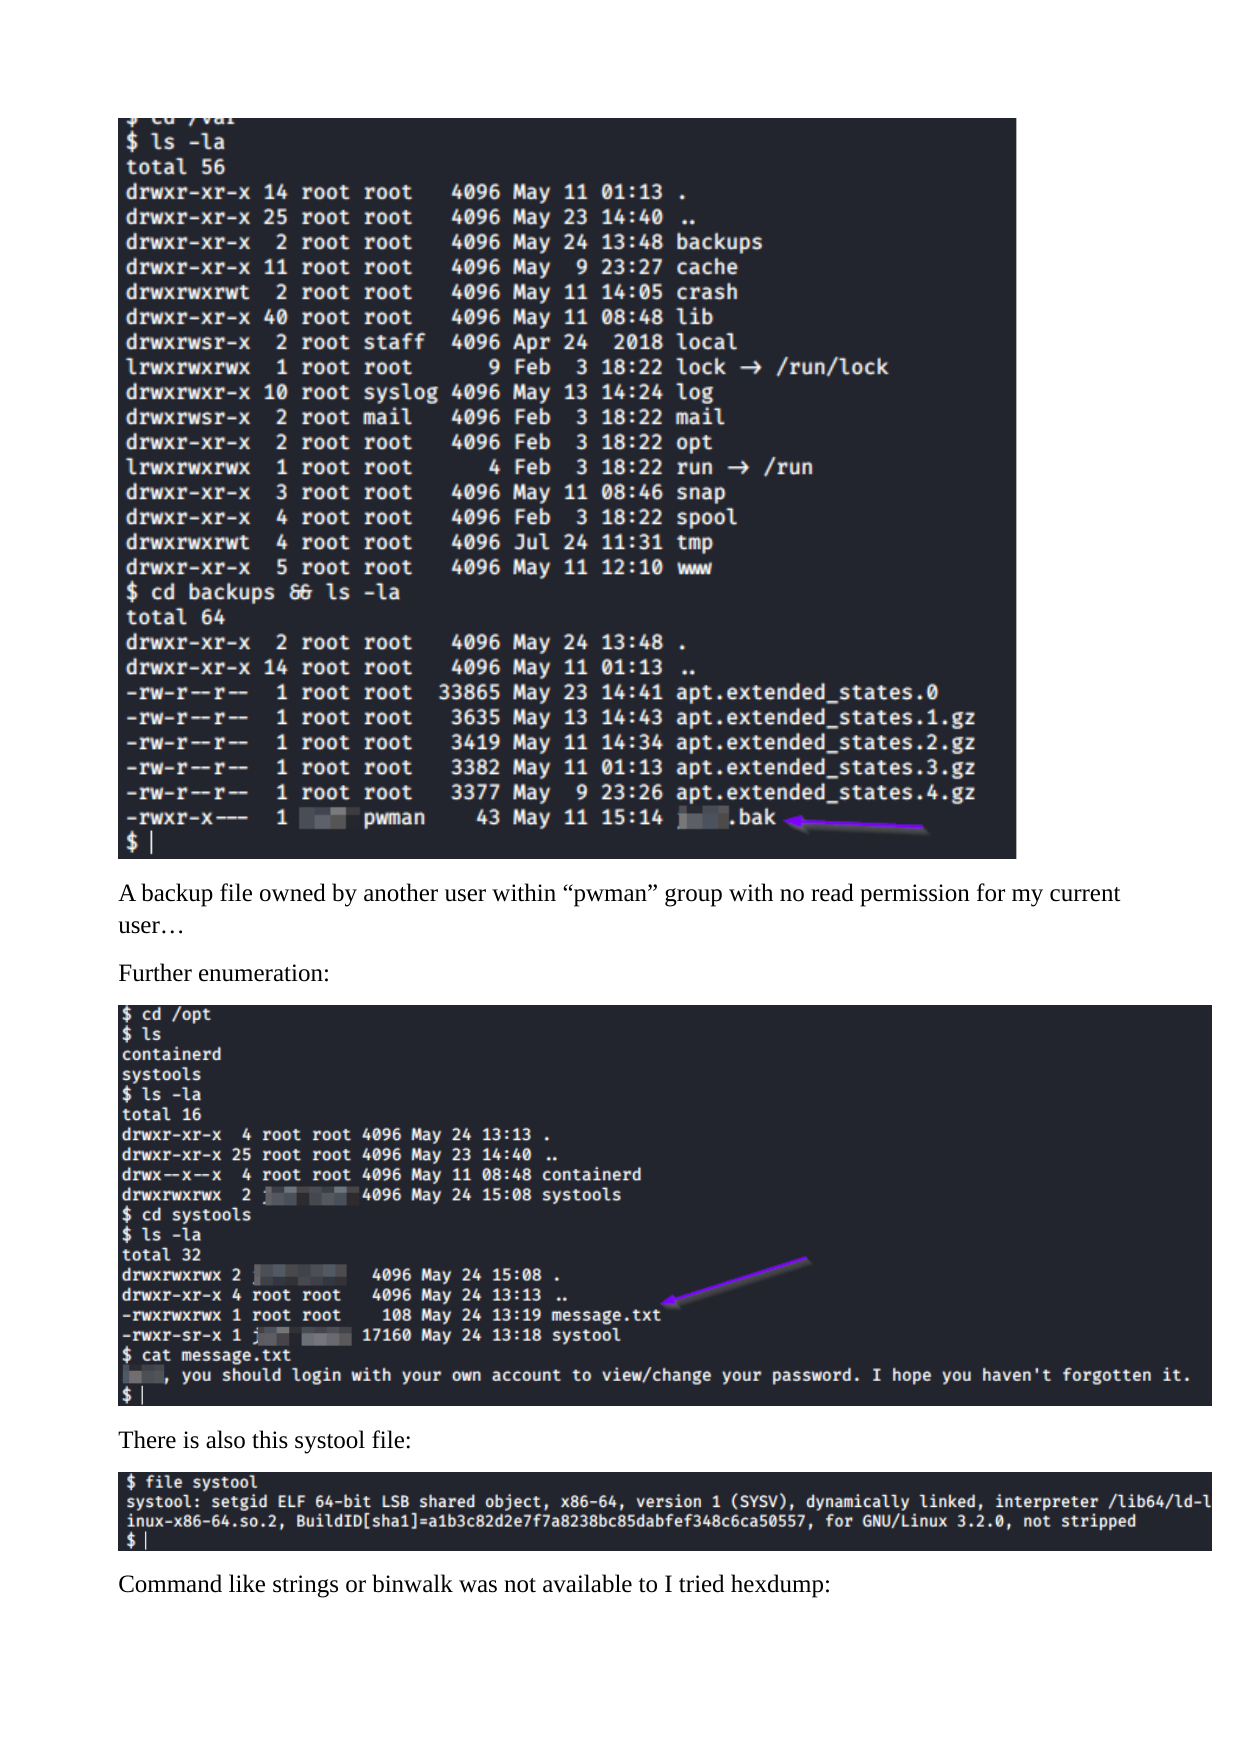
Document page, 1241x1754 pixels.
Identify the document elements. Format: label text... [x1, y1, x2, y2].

text There is also this systool file: [118, 1425, 1122, 1453]
picture [118, 1005, 1212, 1406]
text Further enumeration: [118, 958, 1122, 987]
picture [118, 118, 1017, 859]
text A backup file owned by another user within “pwman” group with no read permission for my current user… [118, 878, 1122, 939]
picture [118, 1472, 1212, 1551]
text Command like strings or binwalk was not available to I tried hexdump: [118, 1569, 1122, 1598]
